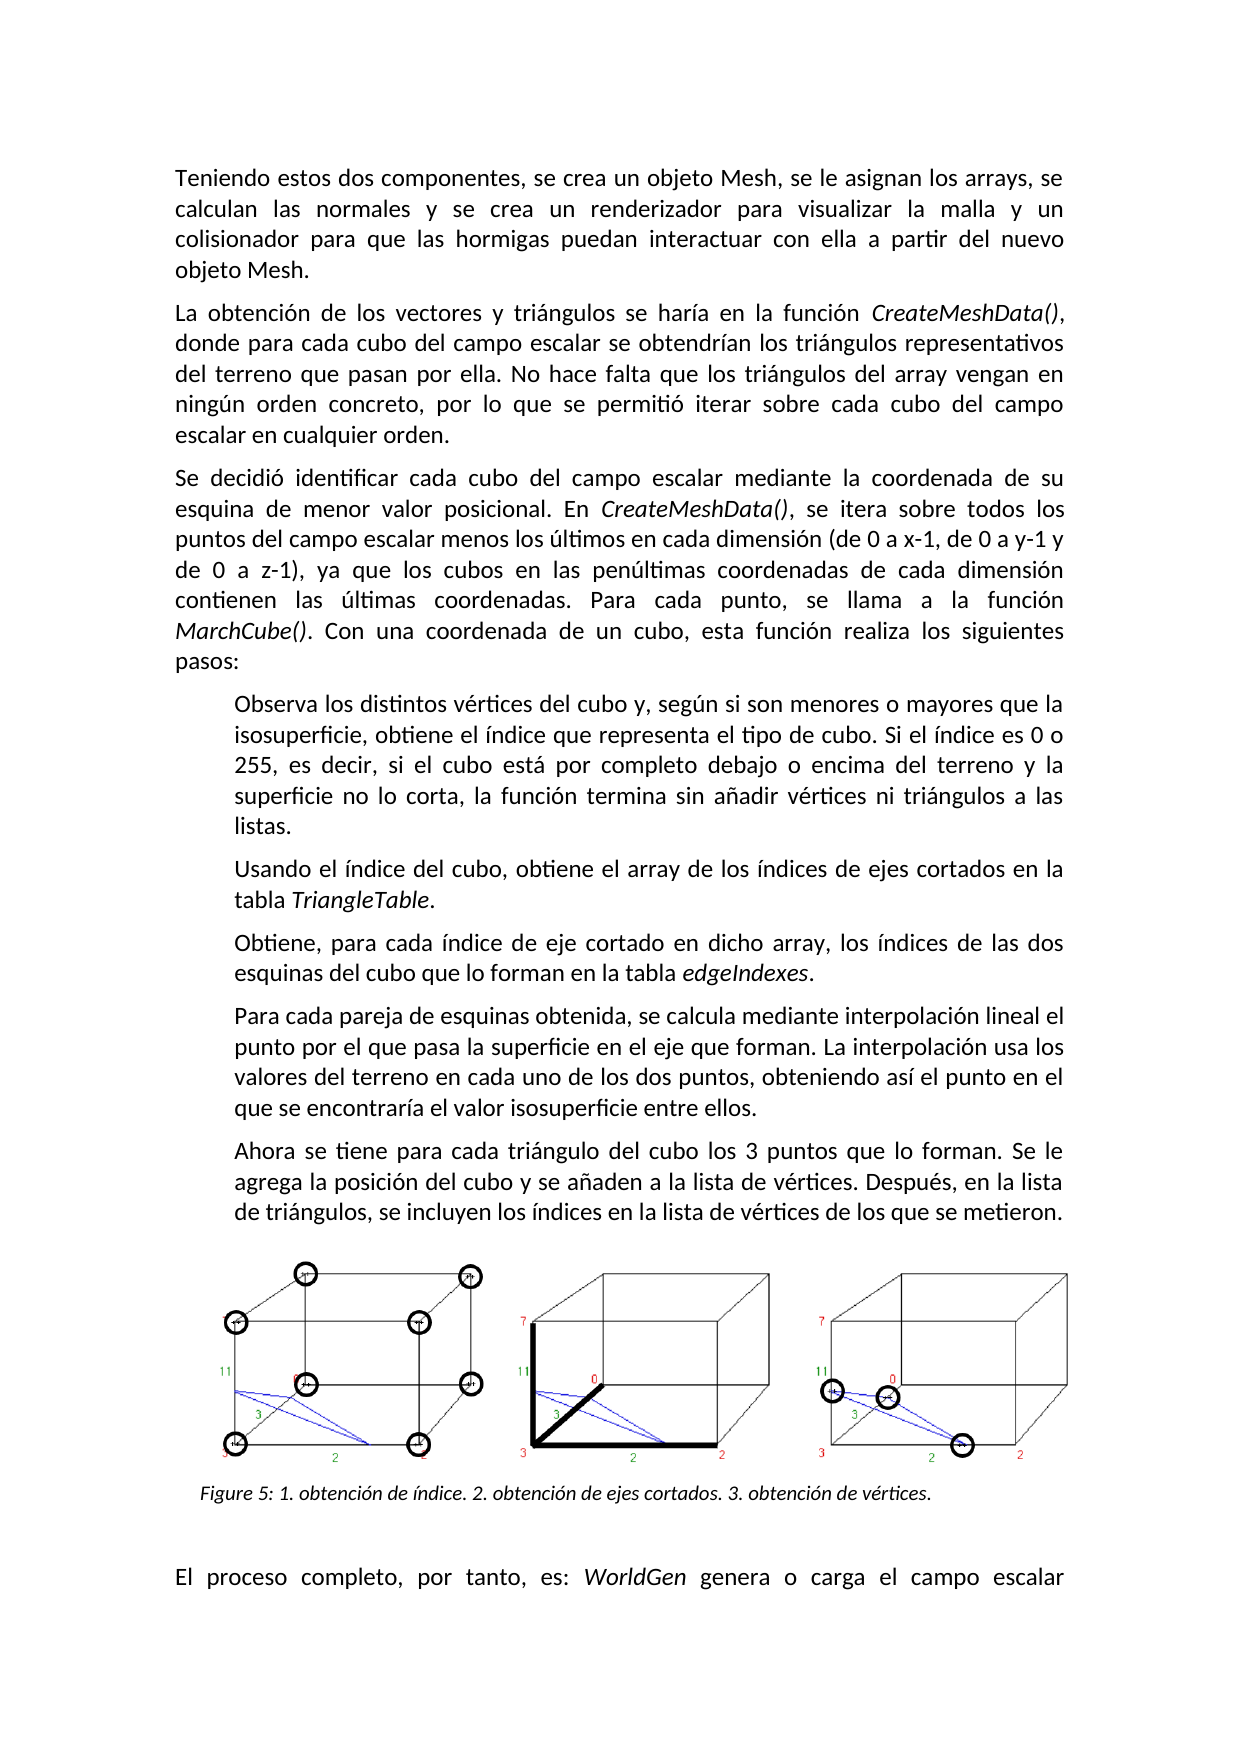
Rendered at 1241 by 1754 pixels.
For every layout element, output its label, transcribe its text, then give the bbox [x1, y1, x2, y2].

list Observa los distintos vértices del cubo y, según si son menores o mayores que la isosuperficie, obtiene el índice que representa el tipo de cubo. Si el índice es 0 o 255, es decir, si el cubo está por completo debajo o encima del terreno y la superficie no lo corta, la función termina sin añadir vértices ni triángulos a las listas. [204, 688, 1065, 841]
list Obtiene, para cada índice de eje cortado en dicho array, los índices de las dos esquinas del cubo que lo forman en la tabla edgeIndexes. [204, 927, 1065, 988]
text Teniendo estos dos componentes, se crea un objeto Mesh, se le asignan los arrays, se calculan las normales y se crea un renderizador para visualizar la malla y un colisionador para que las hormigas puedan interactuar con ella a partir del nuevo objeto Mesh. [175, 162, 1065, 284]
list Usando el índice del cubo, obtiene el array de los índices de ejes cortados en la tabla TriangleTable. [204, 853, 1065, 914]
list Para cada pareja de esquinas obtenida, se calcula mediante interpolación lineal el punto por el que pasa la superficie en el eje que forman. La interpolación usa los valores del terreno en cada uno de los dos puntos, obteniendo así el punto en el que se encontraría el valor isosuperficie entre ellos. [204, 1001, 1065, 1123]
list Ahora se tiene para cada triángulo del cubo los 3 puntos que lo forman. Se le agrega la posición del cubo y se añaden a la lista de vértices. Después, en la lista de triángulos, se incluyen los índices en la lista de vértices de los que se metieron. [204, 1135, 1065, 1227]
text El proceso completo, por tanto, es: WorldGen genera o carga el campo escalar [175, 1562, 1065, 1592]
picture [200, 1254, 1091, 1469]
text Se decidió identificar cada cubo del campo escalar mediante la coordenada de su esquina de menor valor posicional. En CreateMeshData(), se itera sobre todos los puntos del campo escalar menos los últimos en cada dimensión (de 0 a x-1, de 0 a y-1 y de 0 a z-1), ya que los cubos en las penúltimas coordenadas de cada dimensión contienen las últimas coordenadas. Para cada punto, se llama a la función MarchCube(). Con una coordenada de un cubo, esta función realiza los siguientes pasos: [175, 462, 1065, 676]
text Figure 5: 1. obtención de índice. 2. obtención de ejes cortados. 3. obtención de vértices. [200, 1469, 1090, 1506]
text La obtención de los vectores y triángulos se haría en la función CreateMeshData(), donde para cada cubo del campo escalar se obtendrían los triángulos representativos del terreno que pasan por ella. No hace falta que los triángulos del array vengan en ningún orden concreto, por lo que se permitió iterar sobre cada cubo del campo escalar en cualquier orden. [175, 297, 1065, 450]
